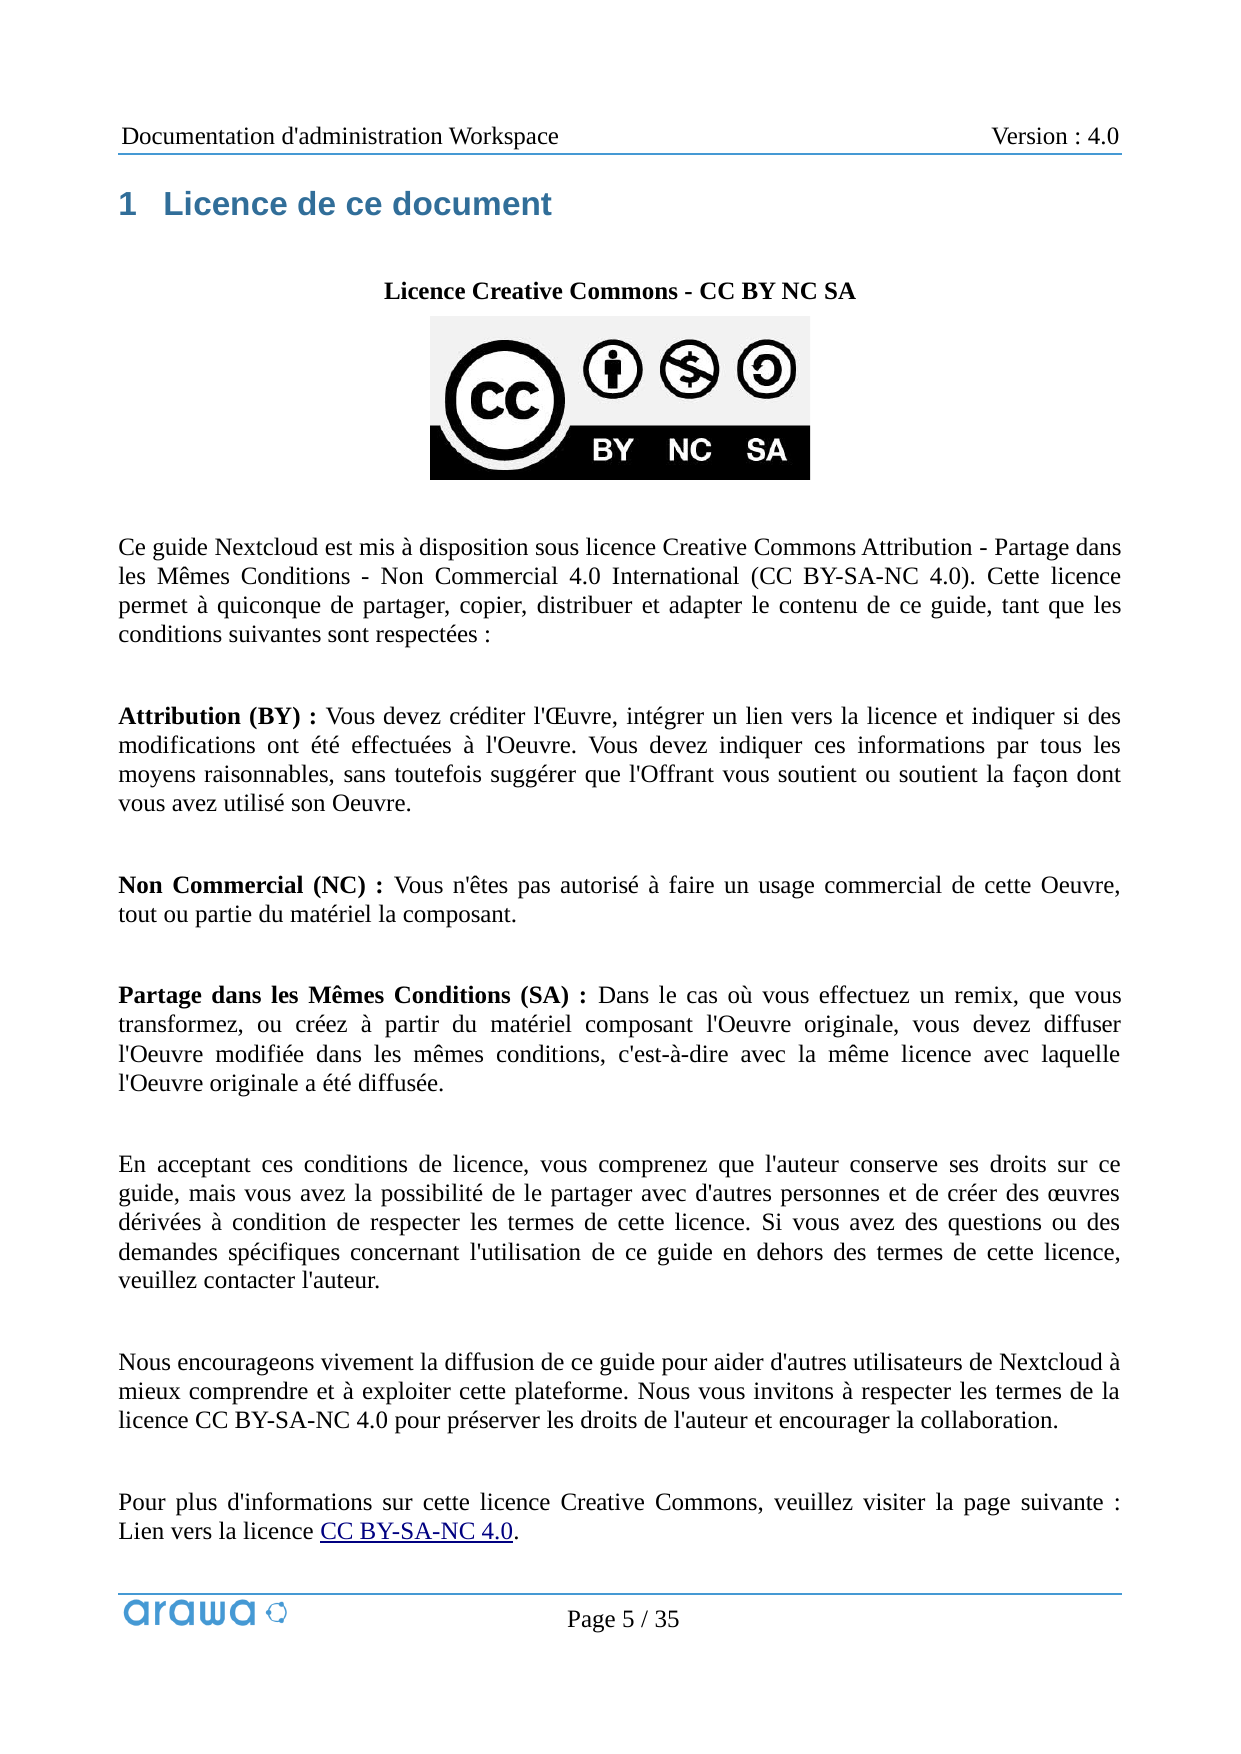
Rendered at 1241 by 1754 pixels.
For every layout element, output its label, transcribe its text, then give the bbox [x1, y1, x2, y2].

text Attribution (BY) : Vous devez créditer l'Œuvre, intégrer un lien vers la licence et indiquer si des modifications ont été effectuées à l'Oeuvre. Vous devez indiquer ces informations par tous les moyens raisonnables, sans toutefois suggérer que l'Offrant vous soutient ou soutient la façon dont vous avez utilisé son Oeuvre. [118, 701, 1122, 817]
subtitle Licence de ce document [118, 184, 1122, 223]
text Non Commercial (NC) : Vous n'êtes pas autorisé à faire un usage commercial de cette Oeuvre, tout ou partie du matériel la composant. [118, 869, 1122, 928]
text Partage dans les Mêmes Conditions (SA) : Dans le cas où vous effectuez un remix, que vous transformez, ou créez à partir du matériel composant l'Oeuvre originale, vous devez diffuser l'Oeuvre modifiée dans les mêmes conditions, c'est-à-dire avec la même licence avec laquelle l'Oeuvre originale a été diffusée. [118, 980, 1122, 1097]
picture [121, 1597, 290, 1628]
text Nous encourageons vivement la diffusion de ce guide pour aider d'autres utilisateurs de Nextcloud à mieux comprendre et à exploiter cette plateforme. Nous vous invitons à respecter les termes de la licence CC BY-SA-NC 4.0 pour préserver les droits de l'auteur et encourager la collaboration. [118, 1347, 1122, 1434]
picture [430, 316, 811, 480]
text Licence Creative Commons - CC BY NC SA [118, 276, 1122, 305]
text Pour plus d'informations sur cette licence Creative Commons, veuillez visiter la page suivante : Lien vers la licence CC BY-SA-NC 4.0. [118, 1487, 1122, 1545]
text En acceptant ces conditions de licence, vous comprenez que l'auteur conserve ses droits sur ce guide, mais vous avez la possibilité de le partager avec d'autres personnes et de créer des œuvres dérivées à condition de respecter les termes de cette licence. Si vous avez des questions ou des demandes spécifiques concernant l'utilisation de ce guide en dehors des termes de cette licence, veuillez contacter l'auteur. [118, 1149, 1122, 1294]
text Ce guide Nextcloud est mis à disposition sous licence Creative Commons Attribution - Partage dans les Mêmes Conditions - Non Commercial 4.0 International (CC BY-SA-NC 4.0). Cette licence permet à quiconque de partager, copier, distribuer et adapter le contenu de ce guide, tant que les conditions suivantes sont respectées : [118, 532, 1122, 648]
